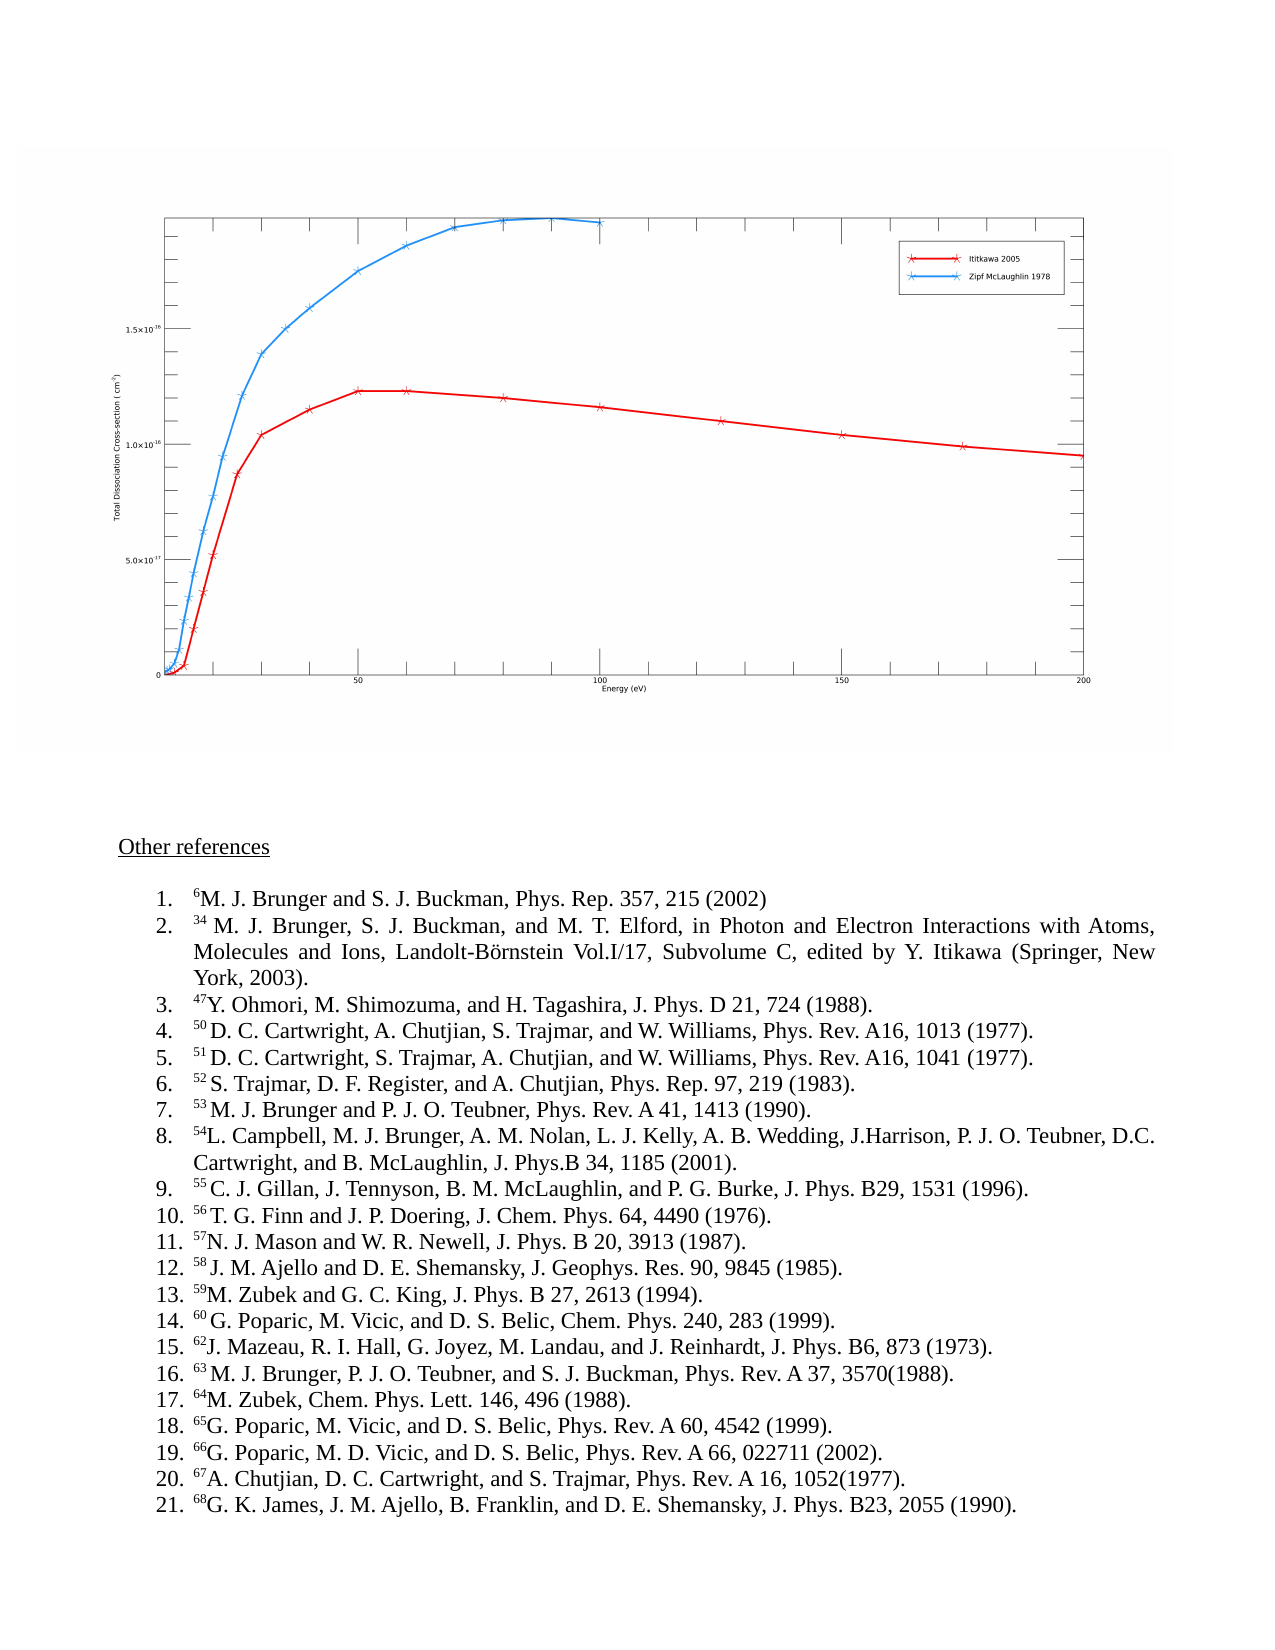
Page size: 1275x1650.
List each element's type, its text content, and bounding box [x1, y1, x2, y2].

list 56 T. G. Finn and J. P. Doering, J. Chem. Phys. 64, 4490 (1976). [156, 1202, 1157, 1228]
list 65G. Poparic, M. Vicic, and D. S. Belic, Phys. Rev. A 60, 4542 (1999). [156, 1412, 1157, 1439]
text Other references [118, 833, 1157, 859]
list 60 G. Poparic, M. Vicic, and D. S. Belic, Chem. Phys. 240, 283 (1999). [156, 1307, 1157, 1333]
picture [17, 147, 1174, 754]
list 51 D. C. Cartwright, S. Trajmar, A. Chutjian, and W. Williams, Phys. Rev. A16, 1041 (1977). [156, 1043, 1157, 1070]
list 59M. Zubek and G. C. King, J. Phys. B 27, 2613 (1994). [156, 1281, 1157, 1307]
list 68G. K. James, J. M. Ajello, B. Franklin, and D. E. Shemansky, J. Phys. B23, 2055 (1990). [156, 1492, 1157, 1518]
list 47Y. Ohmori, M. Shimozuma, and H. Tagashira, J. Phys. D 21, 724 (1988). [156, 991, 1157, 1017]
list 64M. Zubek, Chem. Phys. Lett. 146, 496 (1988). [156, 1386, 1157, 1412]
list 34 M. J. Brunger, S. J. Buckman, and M. T. Elford, in Photon and Electron Interactions with Atoms, Molecules and Ions, Landolt-Börnstein Vol.I/17, Subvolume C, edited by Y. Itikawa (Springer, New York, 2003). [156, 912, 1157, 991]
list 52 S. Trajmar, D. F. Register, and A. Chutjian, Phys. Rep. 97, 219 (1983). [156, 1070, 1157, 1096]
list 55 C. J. Gillan, J. Tennyson, B. M. McLaughlin, and P. G. Burke, J. Phys. B29, 1531 (1996). [156, 1175, 1157, 1202]
list 67A. Chutjian, D. C. Cartwright, and S. Trajmar, Phys. Rev. A 16, 1052(1977). [156, 1465, 1157, 1492]
list 6M. J. Brunger and S. J. Buckman, Phys. Rep. 357, 215 (2002) [156, 885, 1157, 912]
list 54L. Campbell, M. J. Brunger, A. M. Nolan, L. J. Kelly, A. B. Wedding, J.Harrison, P. J. O. Teubner, D.C. Cartwright, and B. McLaughlin, J. Phys.B 34, 1185 (2001). [156, 1123, 1157, 1175]
list 57N. J. Mason and W. R. Newell, J. Phys. B 20, 3913 (1987). [156, 1228, 1157, 1254]
list 58 J. M. Ajello and D. E. Shemansky, J. Geophys. Res. 90, 9845 (1985). [156, 1254, 1157, 1281]
list 66G. Poparic, M. D. Vicic, and D. S. Belic, Phys. Rev. A 66, 022711 (2002). [156, 1439, 1157, 1465]
list 50 D. C. Cartwright, A. Chutjian, S. Trajmar, and W. Williams, Phys. Rev. A16, 1013 (1977). [156, 1017, 1157, 1043]
list 63 M. J. Brunger, P. J. O. Teubner, and S. J. Buckman, Phys. Rev. A 37, 3570(1988). [156, 1360, 1157, 1386]
list 62J. Mazeau, R. I. Hall, G. Joyez, M. Landau, and J. Reinhardt, J. Phys. B6, 873 (1973). [156, 1333, 1157, 1360]
list 53 M. J. Brunger and P. J. O. Teubner, Phys. Rev. A 41, 1413 (1990). [156, 1096, 1157, 1123]
